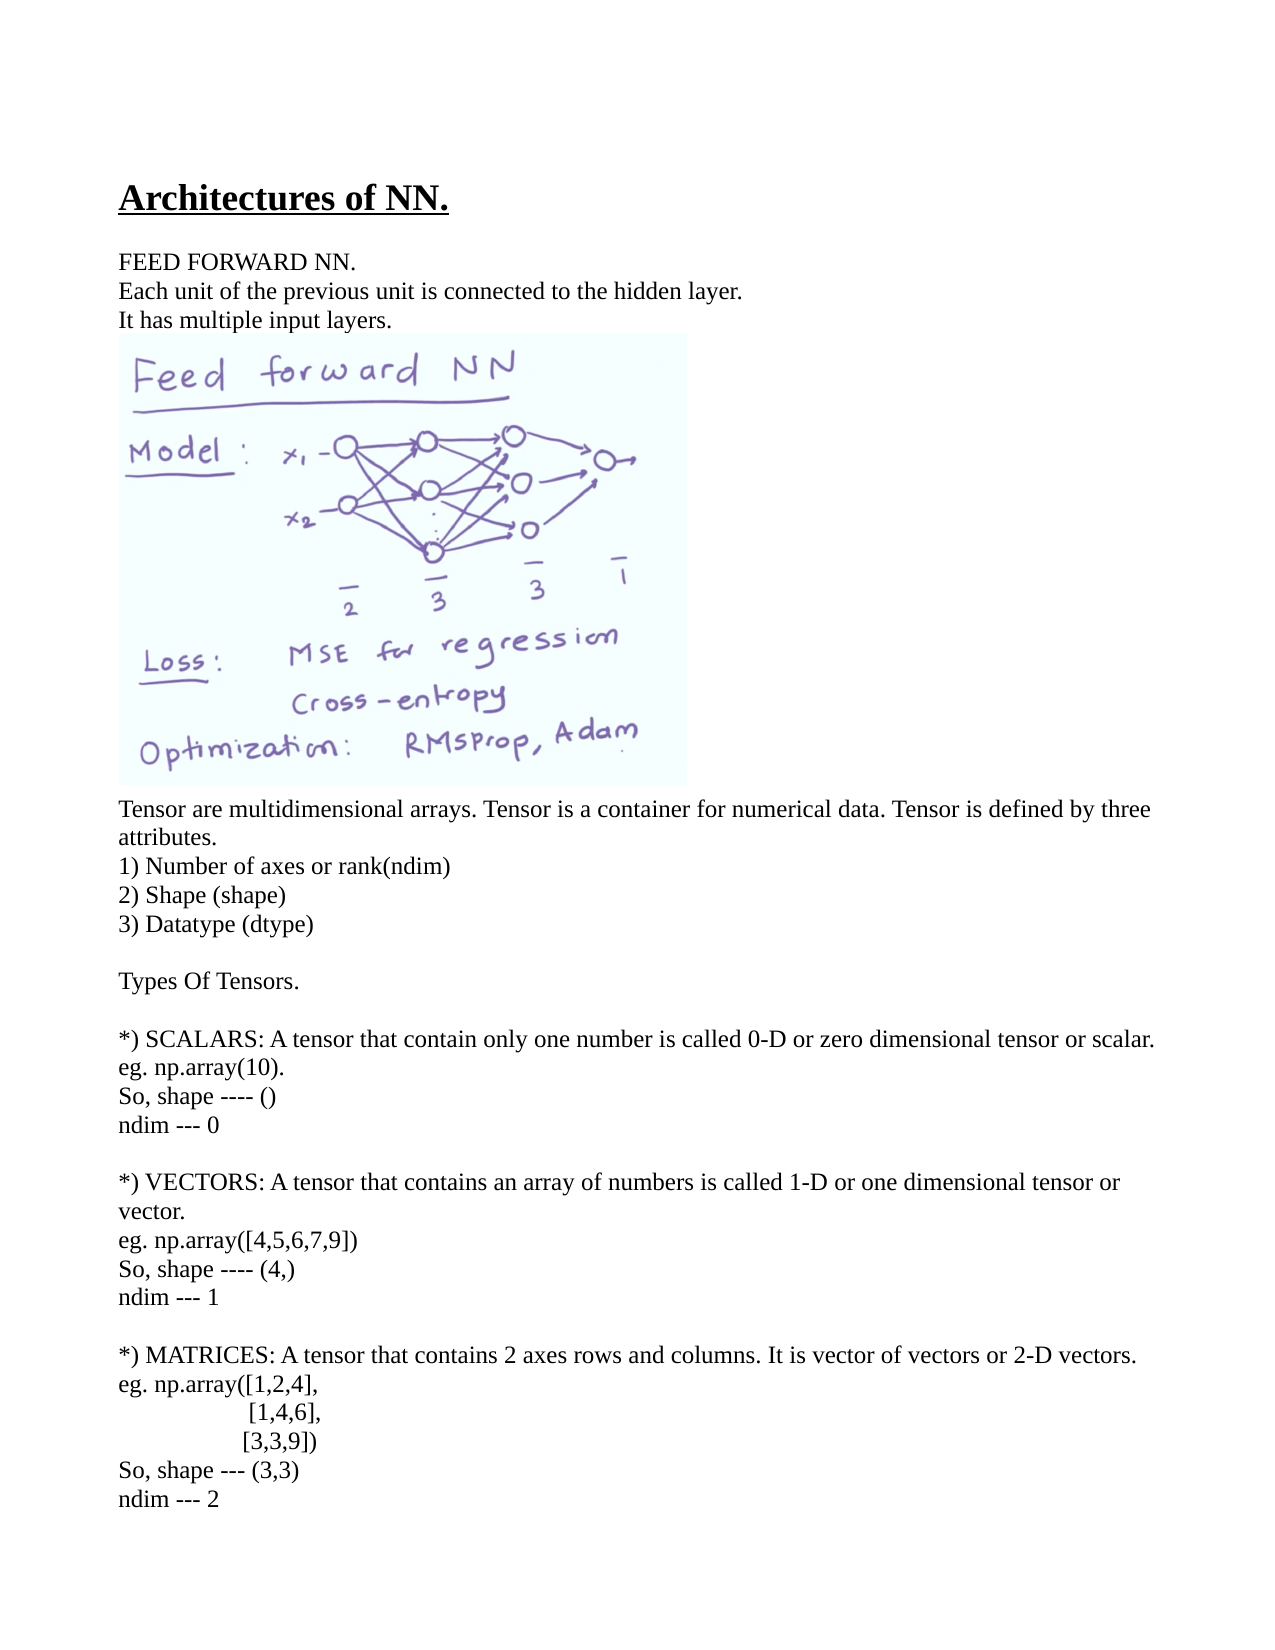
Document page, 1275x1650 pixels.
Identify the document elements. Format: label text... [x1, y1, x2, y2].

text *) SCALARS: A tensor that contain only one number is called 0-D or zero dimensional tensor or scalar. [118, 1024, 1157, 1052]
text So, shape --- (3,3) [118, 1455, 1157, 1484]
text eg. np.array(10). [118, 1052, 1157, 1081]
text 1) Number of axes or rank(ndim) [118, 851, 1157, 880]
text ndim --- 0 [118, 1110, 1157, 1139]
text So, shape ---- () [118, 1081, 1157, 1110]
text 3) Datatype (dtype) [118, 909, 1157, 937]
text ndim --- 1 [118, 1282, 1157, 1311]
text FEED FORWARD NN. [118, 247, 1157, 276]
text [3,3,9]) [118, 1426, 1157, 1455]
text Architectures of NN. [118, 176, 1157, 219]
text eg. np.array([1,2,4], [118, 1369, 1157, 1397]
text *) VECTORS: A tensor that contains an array of numbers is called 1-D or one dimensional tensor or vector. [118, 1167, 1157, 1225]
text Types Of Tensors. [118, 966, 1157, 995]
text ndim --- 2 [118, 1484, 1157, 1512]
text 2) Shape (shape) [118, 880, 1157, 909]
text It has multiple input layers. [118, 305, 1157, 334]
text So, shape ---- (4,) [118, 1254, 1157, 1282]
text [1,4,6], [118, 1397, 1157, 1426]
text Each unit of the previous unit is connected to the hidden layer. [118, 276, 1157, 305]
text eg. np.array([4,5,6,7,9]) [118, 1225, 1157, 1254]
text Tensor are multidimensional arrays. Tensor is a container for numerical data. Tensor is defined by three attributes. [118, 794, 1157, 851]
text *) MATRICES: A tensor that contains 2 axes rows and columns. It is vector of vectors or 2-D vectors. [118, 1340, 1157, 1369]
picture [118, 333, 687, 785]
